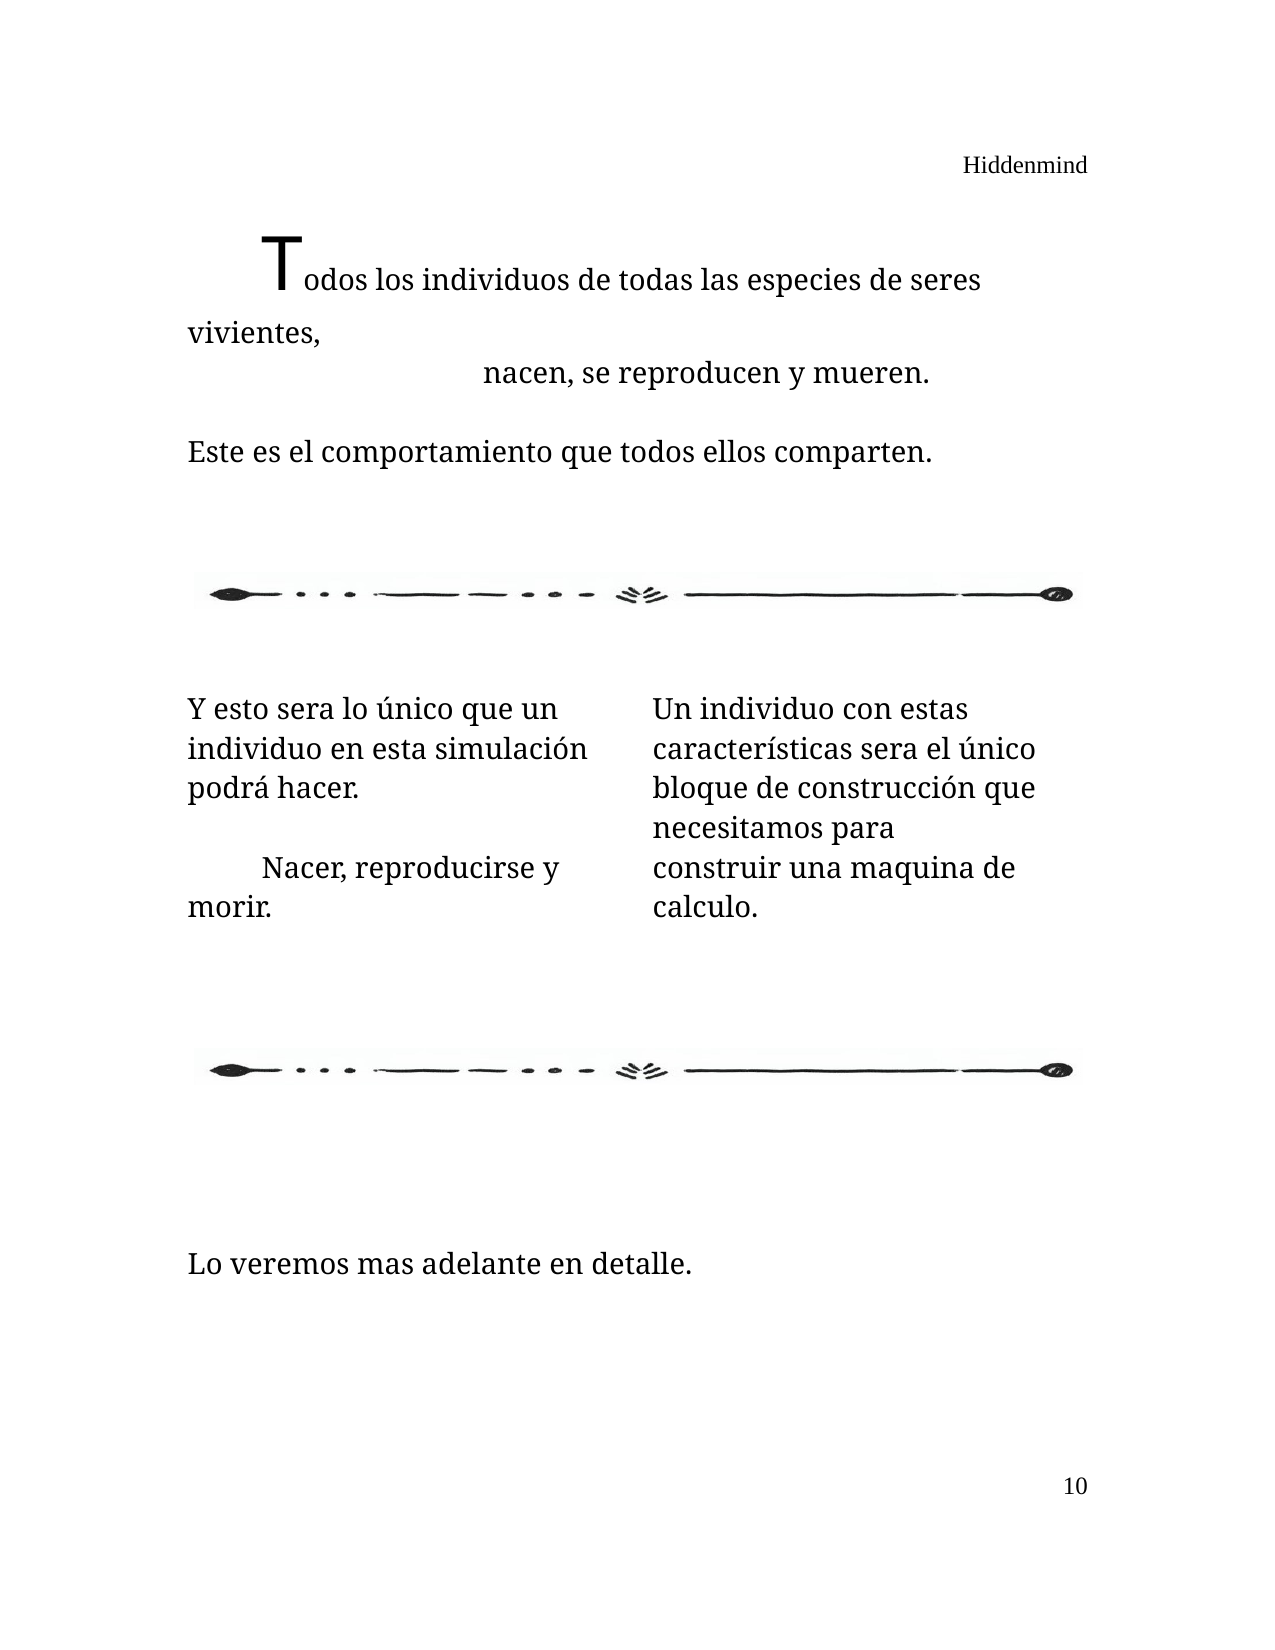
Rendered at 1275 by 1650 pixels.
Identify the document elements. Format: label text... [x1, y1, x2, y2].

text construir una maquina de calculo. [652, 847, 1087, 926]
text Y esto sera lo único que un individuo en esta simulación podrá hacer. [187, 688, 622, 807]
text Un individuo con estas características sera el único bloque de construcción que necesitamos para [652, 688, 1087, 847]
text Nacer, reproducirse y morir. [187, 847, 622, 926]
picture [193, 1048, 1083, 1085]
picture [193, 572, 1083, 609]
text Lo veremos mas adelante en detalle. [187, 1243, 1087, 1283]
text Todos los individuos de todas las especies de seres vivientes, [187, 210, 1087, 352]
text nacen, se reproducen y mueren. [187, 352, 1087, 392]
text Este es el comportamiento que todos ellos comparten. [187, 431, 1087, 471]
